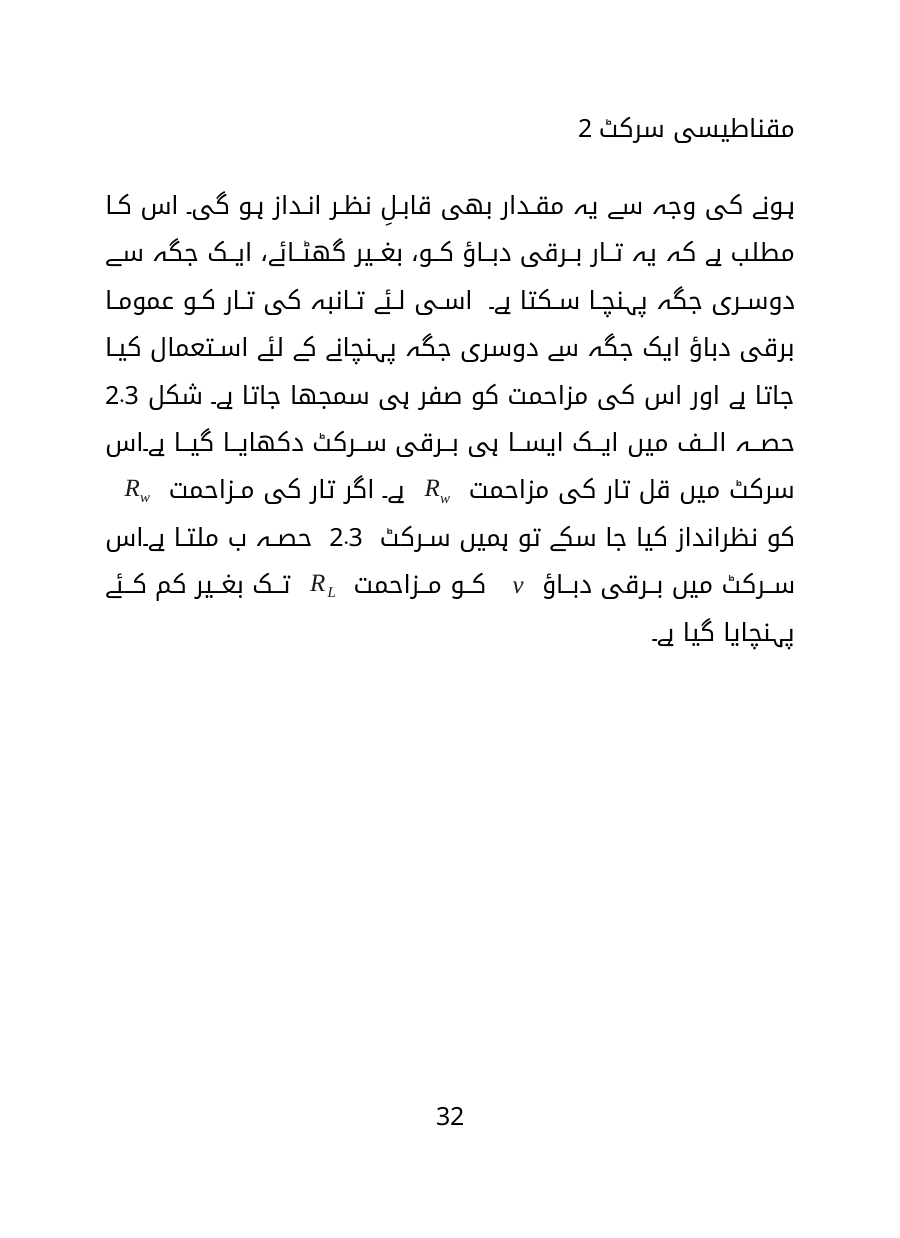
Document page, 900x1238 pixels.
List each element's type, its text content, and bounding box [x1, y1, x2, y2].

text برقی سرکٹ میں برقی دباؤ کی وجہ سے سرکٹ میں برقی رو پیدا ہوتا ہے۔ تانبہ کی موصلیت ہے جہاں موصلیت کی اکائی ہے۔لہٰذا تانبہ کی بنی تار کی برقی مزاحمت قابلِ نظرانداز ہوتی ہے۔اگر ایسی تار میں برقی روکا بہاو ہو، تو اس تار کی مزاحمت میں، اُہم کے قانون کے تحت، برقی دباؤ گھٹے گا اور اس گھٹنے کی مقدارہو گی۔کی قابلِ نظر انداز ہونے کی وجہ سے یہ مقدار بھی قابلِ نظر انداز ہو گی۔ اس کا مطلب ہے کہ یہ تار برقی دباؤ کو، بغیر گھٹائے، ایک جگہ سے دوسری جگہ پہنچا سکتا ہے۔ اسی لئے تانبہ کی تار کو عموما برقی دباؤ ایک جگہ سے دوسری جگہ پہنچانے کے لئے استعمال کیا جاتا ہے اور اس کی مزاحمت کو صفر ہی سمجھا جاتا ہے۔ شکل 2.3 حصہ الف میں ایک ایسا ہی برقی سرکٹ دکھایا گیا ہے۔اس سرکٹ میں قل تار کی مزاحمتہے۔ اگر تار کی مزاحمت کو نظرانداز کیا جا سکے تو ہمیں سرکٹ 2.3 حصہ ب ملتا ہے۔اس سرکٹ میں برقی دباؤ کو مزاحمتتک بغیر کم کئے پہنچایا گیا ہے۔ [105, 182, 795, 656]
